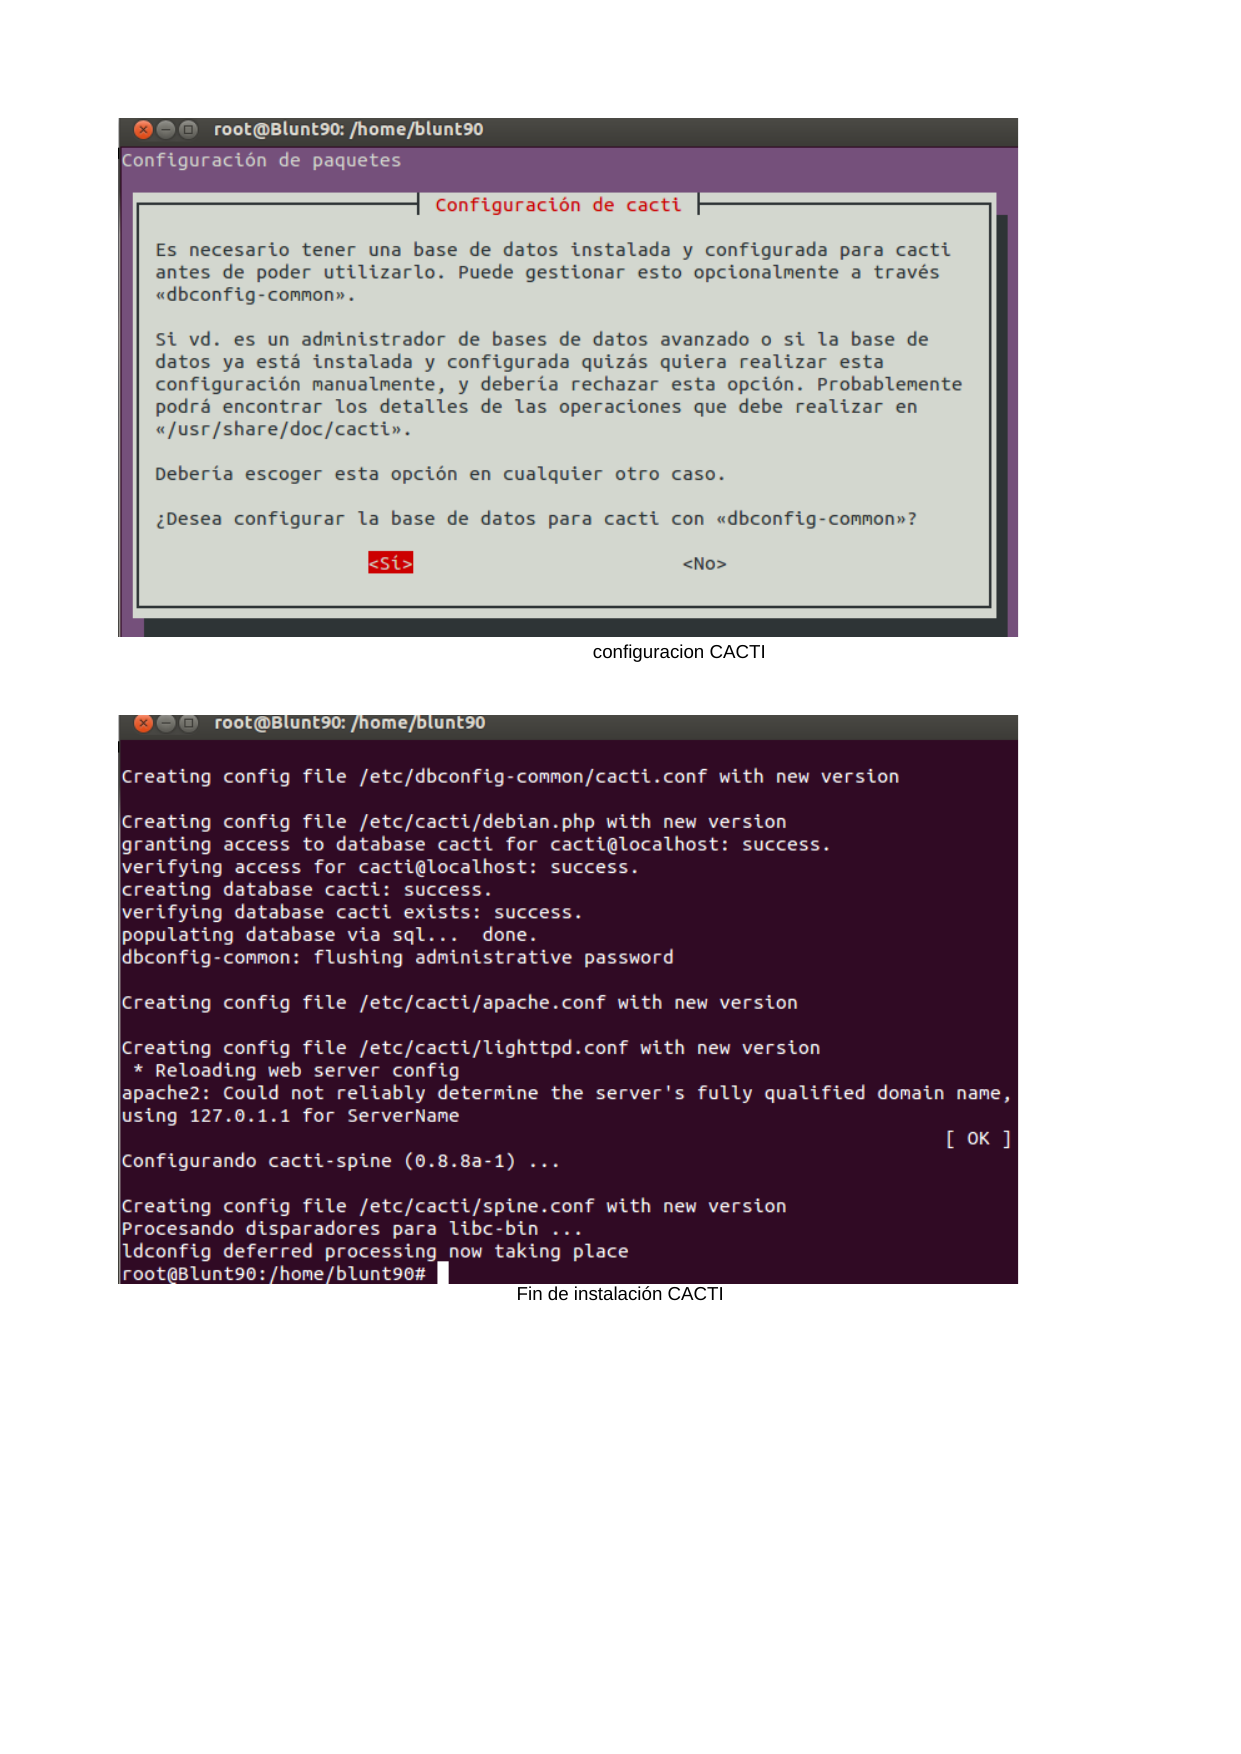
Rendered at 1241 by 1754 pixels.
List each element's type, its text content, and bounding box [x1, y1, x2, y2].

text configuracion CACTI [118, 637, 1122, 663]
text Fin de instalación CACTI [118, 1283, 1122, 1305]
